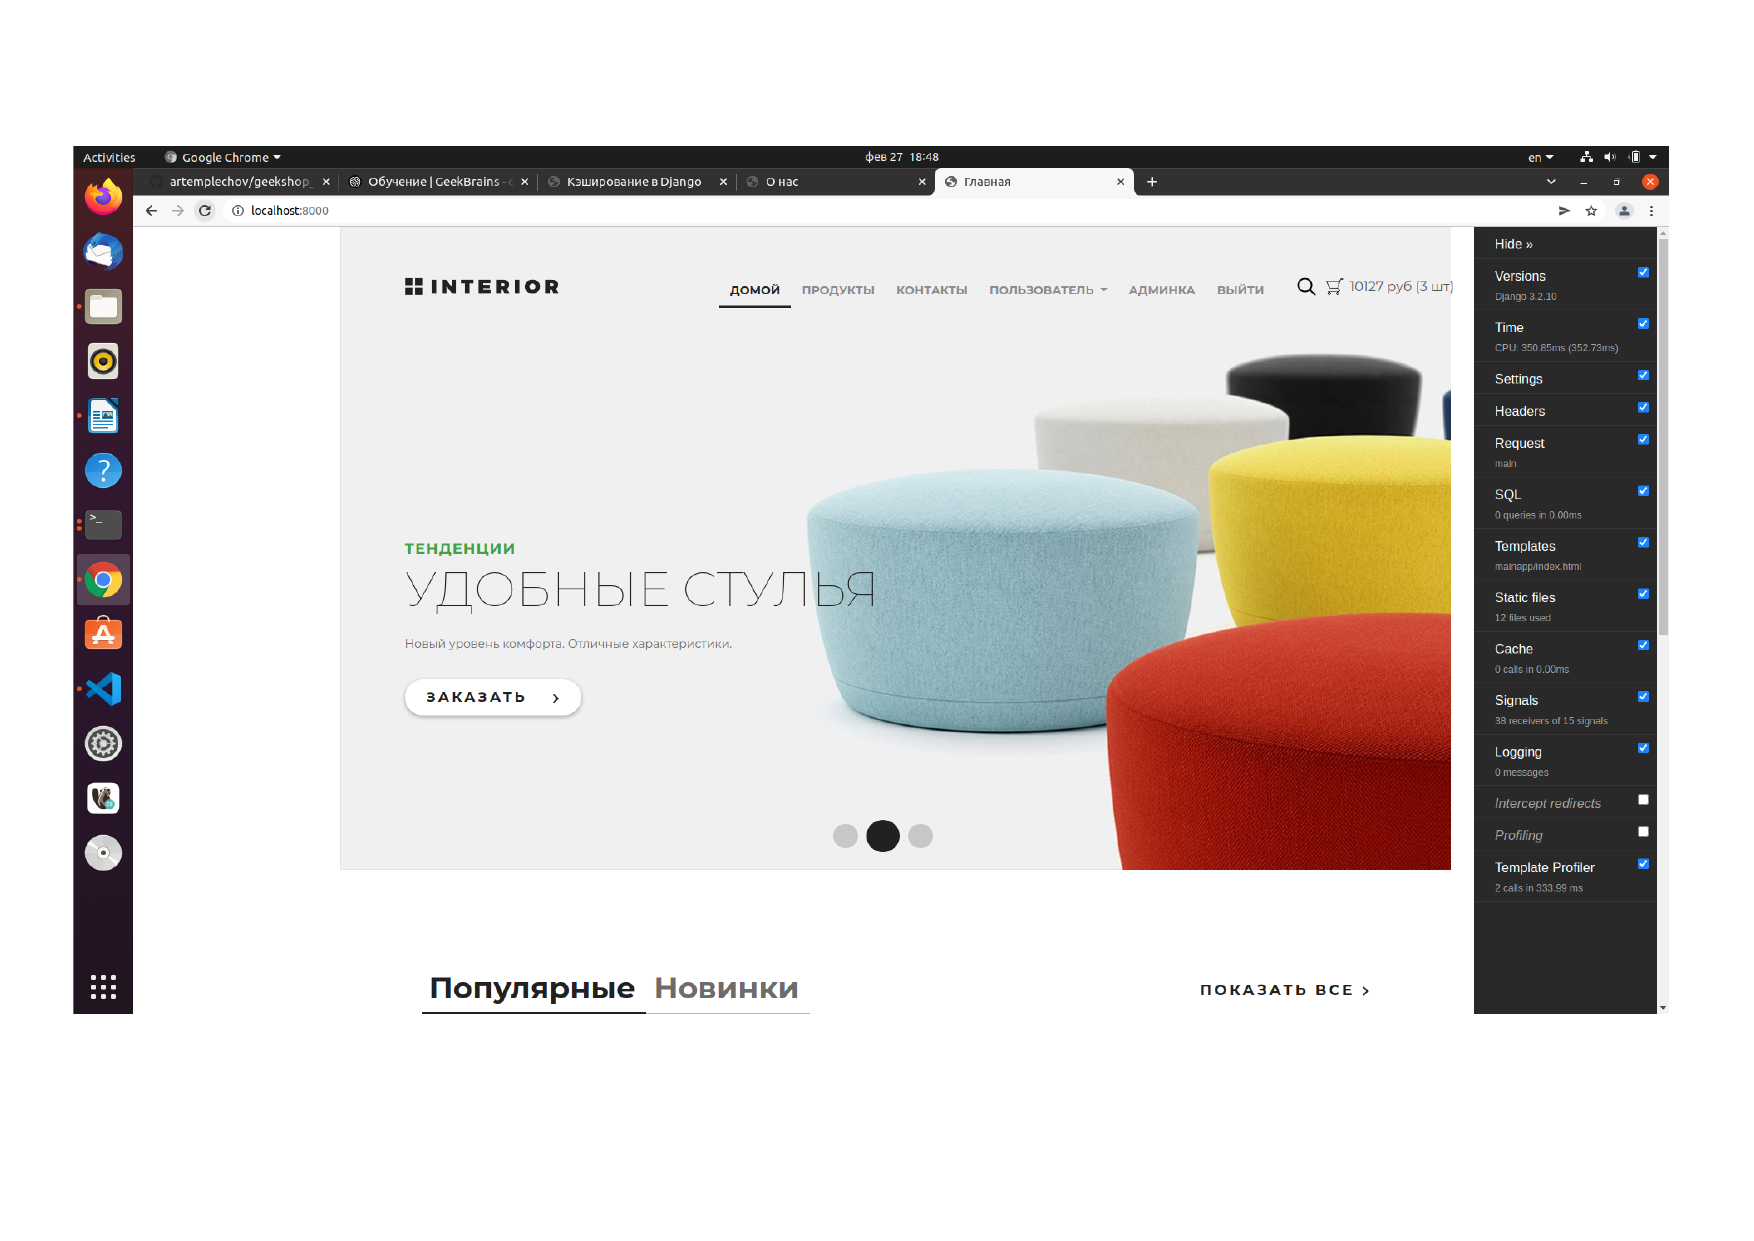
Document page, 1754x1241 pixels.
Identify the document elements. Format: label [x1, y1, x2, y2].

picture [73, 146, 1669, 1014]
